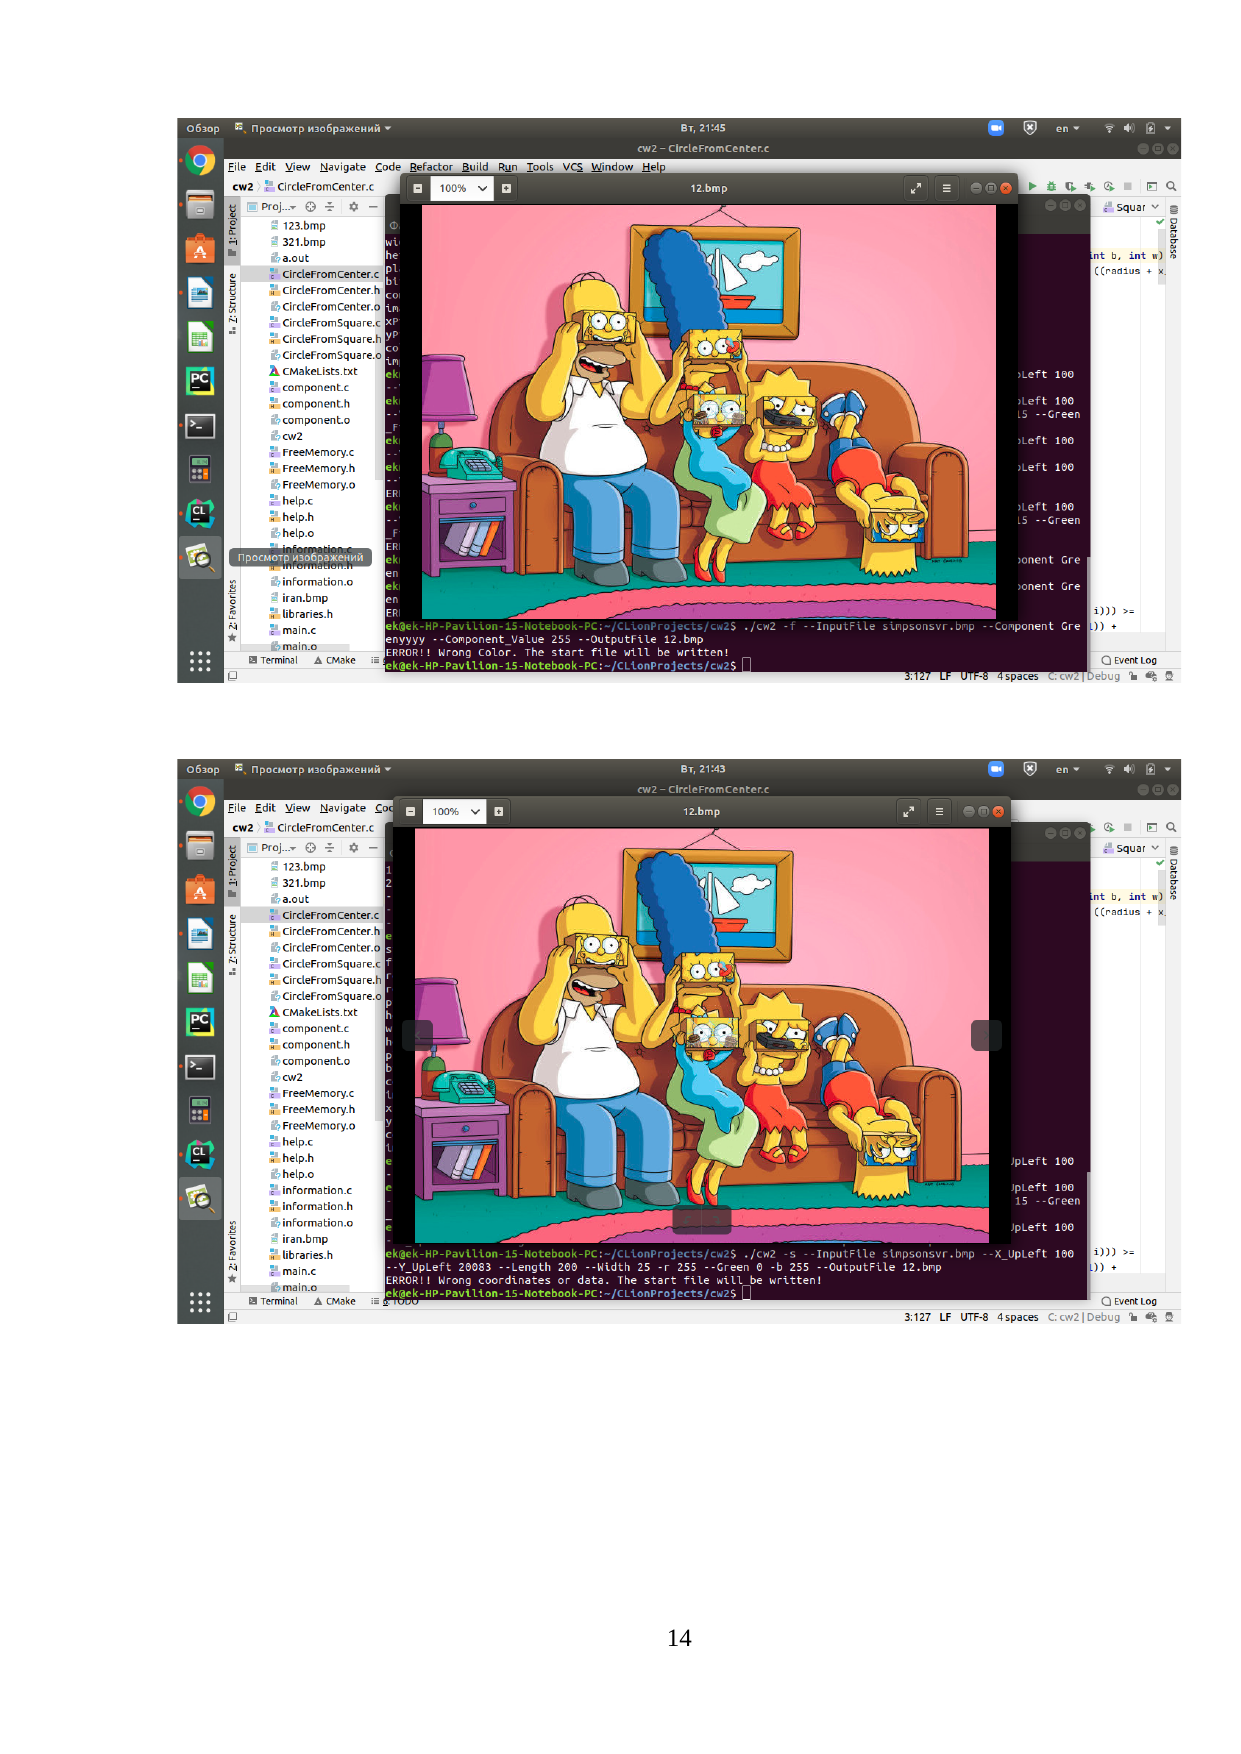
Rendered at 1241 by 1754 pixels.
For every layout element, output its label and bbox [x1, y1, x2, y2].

picture [177, 118, 1182, 683]
picture [177, 759, 1182, 1324]
